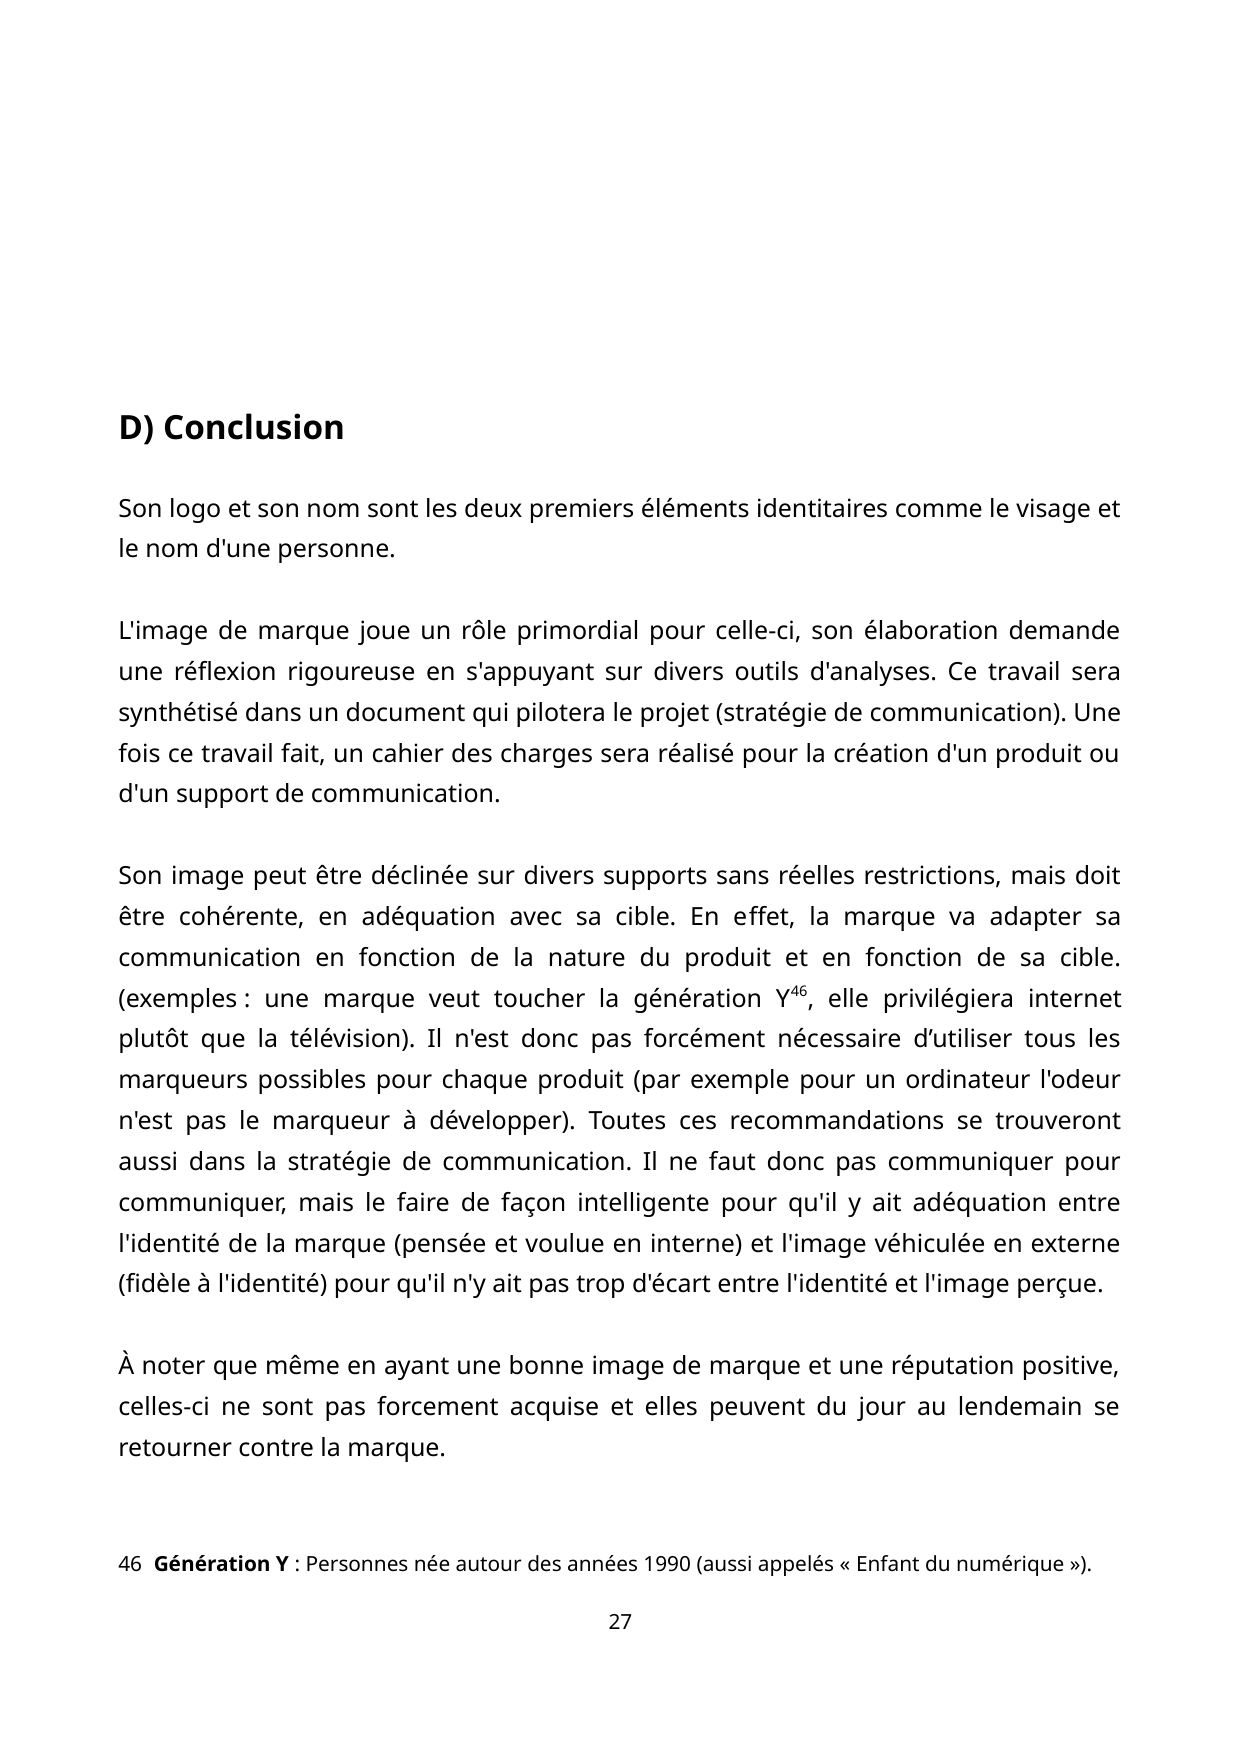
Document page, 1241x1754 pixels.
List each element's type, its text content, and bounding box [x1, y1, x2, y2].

text Génération Y : Personnes née autour des années 1990 (aussi appelés « Enfant du numérique »). [118, 1549, 1122, 1578]
text Son logo et son nom sont les deux premiers éléments identitaires comme le visage et le nom d'une personne. [118, 490, 1122, 565]
subtitle Conclusion [118, 404, 1122, 449]
text L'image de marque joue un rôle primordial pour celle-ci, son élaboration demande une réflexion rigoureuse en s'appuyant sur divers outils d'analyses. Ce travail sera synthétisé dans un document qui pilotera le projet (stratégie de communication). Une fois ce travail fait, un cahier des charges sera réalisé pour la création d'un produit ou d'un support de communication. [118, 613, 1122, 810]
text Son image peut être déclinée sur divers supports sans réelles restrictions, mais doit être cohérente, en adéquation avec sa cible. En effet, la marque va adapter sa communication en fonction de la nature du produit et en fonction de sa cible. (exemples : une marque veut toucher la génération Y, elle privilégiera internet plutôt que la télévision). Il n'est donc pas forcément nécessaire d’utiliser tous les marqueurs possibles pour chaque produit (par exemple pour un ordinateur l'odeur n'est pas le marqueur à développer). Toutes ces recommandations se trouveront aussi dans la stratégie de communication. Il ne faut donc pas communiquer pour communiquer, mais le faire de façon intelligente pour qu'il y ait adéquation entre l'identité de la marque (pensée et voulue en interne) et l'image véhiculée en externe (fidèle à l'identité) pour qu'il n'y ait pas trop d'écart entre l'identité et l'image perçue. [118, 858, 1122, 1300]
text À noter que même en ayant une bonne image de marque et une réputation positive, celles-ci ne sont pas forcement acquise et elles peuvent du jour au lendemain se retourner contre la marque. [118, 1348, 1122, 1463]
